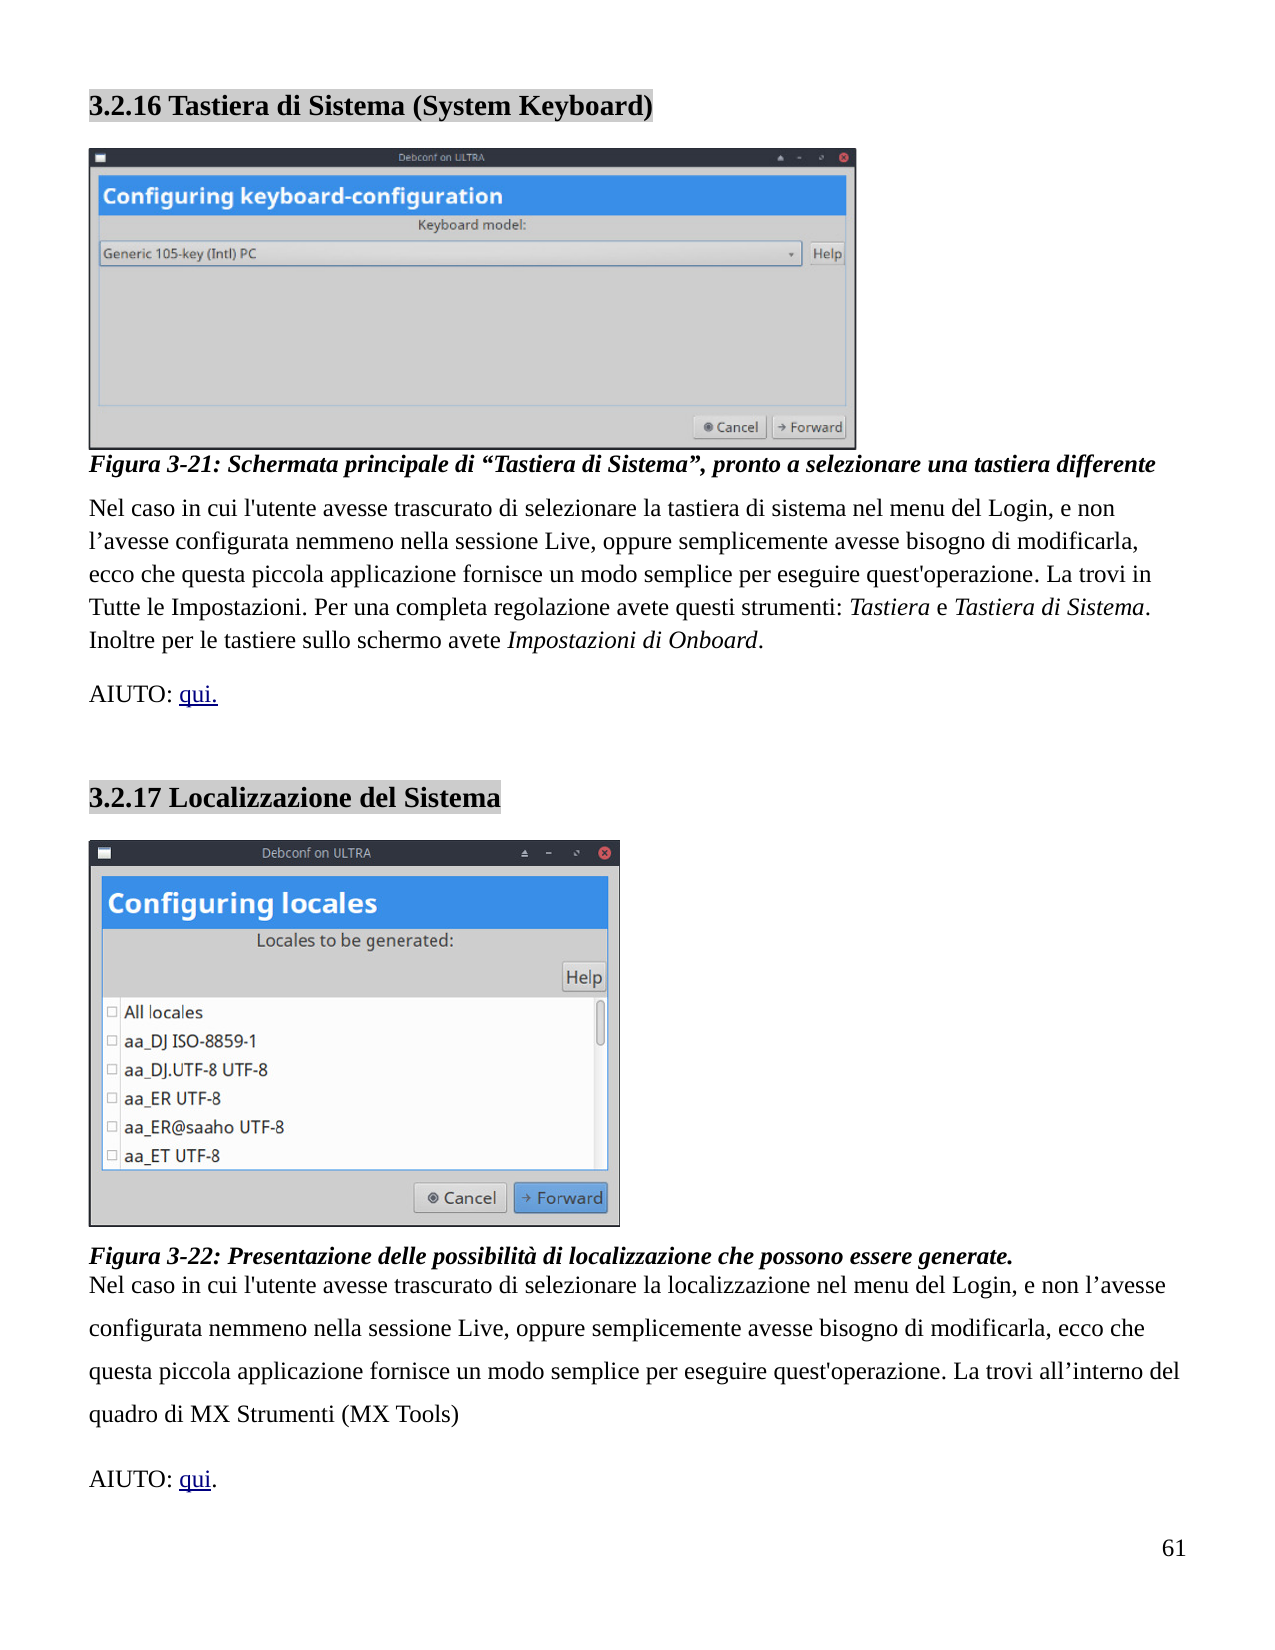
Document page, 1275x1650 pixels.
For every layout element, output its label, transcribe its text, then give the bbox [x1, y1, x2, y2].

text Nel caso in cui l'utente avesse trascurato di selezionare la tastiera di sistema nel menu del Login, e non l’avesse configurata nemmeno nella sessione Live, oppure semplicemente avesse bisogno di modificarla, ecco che questa piccola applicazione fornisce un modo semplice per eseguire quest'operazione. La trovi in Tutte le Impostazioni. Per una completa regolazione avete questi strumenti: Tastiera e Tastiera di Sistema. Inoltre per le tastiere sullo schermo avete Impostazioni di Onboard. [88, 493, 1186, 653]
text Figura 3-22: Presentazione delle possibilità di localizzazione che possono essere generate. [88, 1241, 1186, 1270]
text Nel caso in cui l'utente avesse trascurato di selezionare la localizzazione nel menu del Login, e non l’avesse configurata nemmeno nella sessione Live, oppure semplicemente avesse bisogno di modificarla, ecco che questa piccola applicazione fornisce un modo semplice per eseguire quest'operazione. La trovi all’interno del quadro di MX Strumenti (MX Tools) [88, 1270, 1186, 1428]
text AIUTO: qui. [88, 1464, 1186, 1493]
text Figura 3-21: Schermata principale di “Tastiera di Sistema”, pronto a selezionare una tastiera differente [88, 449, 1186, 478]
subtitle 3.2.17 Localizzazione del Sistema [501, 780, 1186, 814]
text AIUTO: qui. [88, 679, 1186, 708]
subtitle 3.2.16 Tastiera di Sistema (System Keyboard) [88, 88, 1186, 122]
picture [88, 148, 857, 450]
picture [88, 840, 620, 1227]
